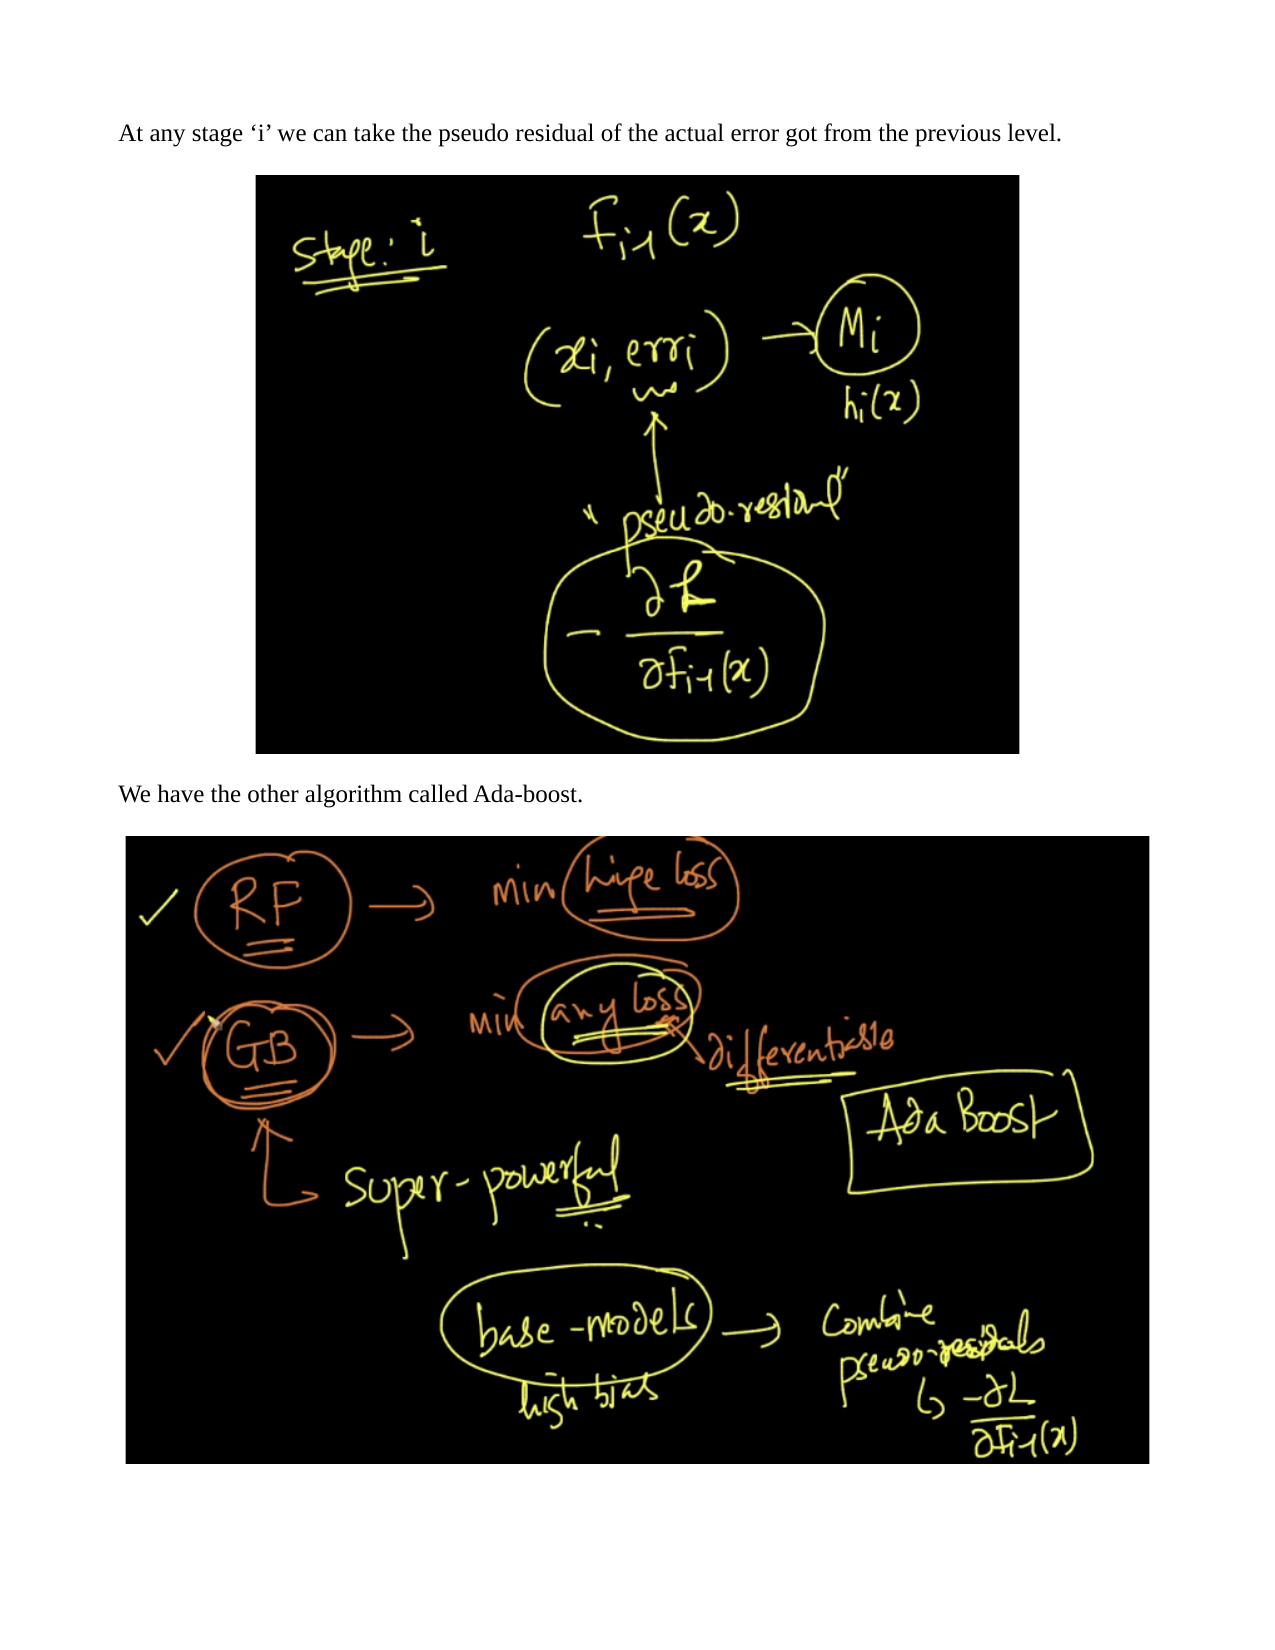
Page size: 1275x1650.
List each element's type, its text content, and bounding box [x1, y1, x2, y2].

text We have the other algorithm called Ada-boost. [118, 779, 1157, 808]
text At any stage ‘i’ we can take the pseudo residual of the actual error got from the previous level. [118, 118, 1157, 147]
picture [255, 175, 1020, 754]
picture [125, 836, 1150, 1464]
